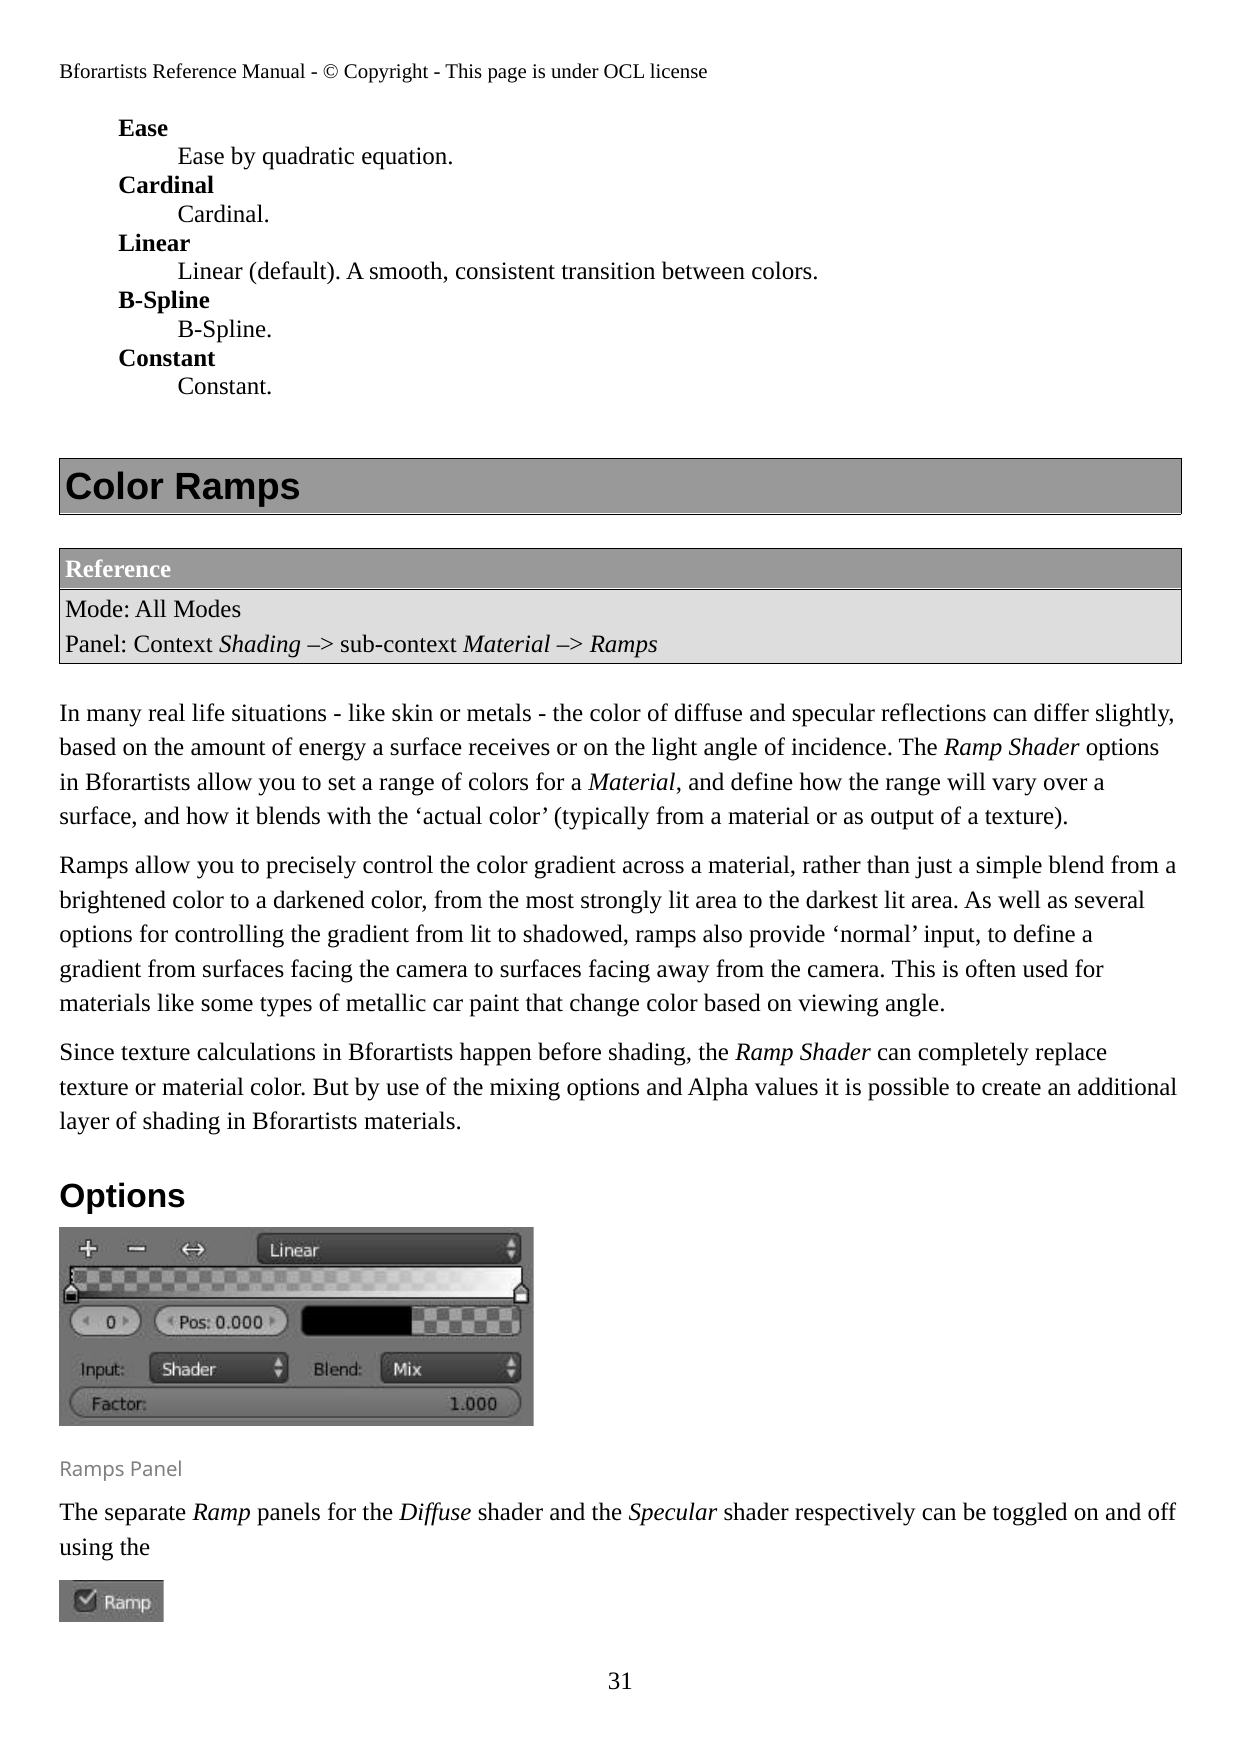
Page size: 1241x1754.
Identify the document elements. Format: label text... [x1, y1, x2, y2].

list Ease by quadratic equation. [177, 141, 1181, 170]
subtitle Ease [118, 113, 1181, 141]
picture [59, 1580, 164, 1622]
table_cell Mode: All Modes Panel: Context Shading –> sub-context Material –> Ramps [60, 590, 1181, 663]
text Ramps Panel [59, 1451, 1181, 1483]
subtitle Constant [118, 343, 1181, 371]
subtitle B-Spline [118, 285, 1181, 314]
list B-Spline. [177, 314, 1181, 343]
subtitle Options [59, 1176, 1181, 1215]
list Linear (default). A smooth, consistent transition between colors. [177, 256, 1181, 285]
text In many real life situations - like skin or metals - the color of diffuse and specular reflections can differ slightly, based on the amount of energy a surface receives or on the light angle of incidence. The Ramp Shader options in Bforartists allow you to set a range of colors for a Material, and define how the range will vary over a surface, and how it blends with the ‘actual color’ (typically from a material or as output of a texture). [59, 698, 1181, 830]
table_header Reference [60, 549, 1181, 588]
subtitle Cardinal [118, 170, 1181, 199]
picture [59, 1227, 534, 1426]
text The separate Ramp panels for the Diffuse shader and the Specular shader respectively can be toggled on and off using the [59, 1497, 1181, 1561]
list Cardinal. [177, 199, 1181, 228]
subtitle Linear [118, 228, 1181, 256]
list Constant. [177, 371, 1181, 400]
text Since texture calculations in Bforartists happen before shading, the Ramp Shader can completely replace texture or material color. But by use of the mixing options and Alpha values it is possible to create an additional layer of shading in Bforartists materials. [59, 1037, 1181, 1135]
text Ramps allow you to precisely control the color gradient across a material, rather than just a simple blend from a brightened color to a darkened color, from the most strongly lit area to the darkest lit area. As well as several options for controlling the gradient from lit to shadowed, ramps also provide ‘normal’ input, to define a gradient from surfaces facing the camera to surfaces facing away from the camera. This is often used for materials like some types of metallic car paint that change color based on viewing angle. [59, 850, 1181, 1017]
table_header Color Ramps [60, 459, 1181, 513]
